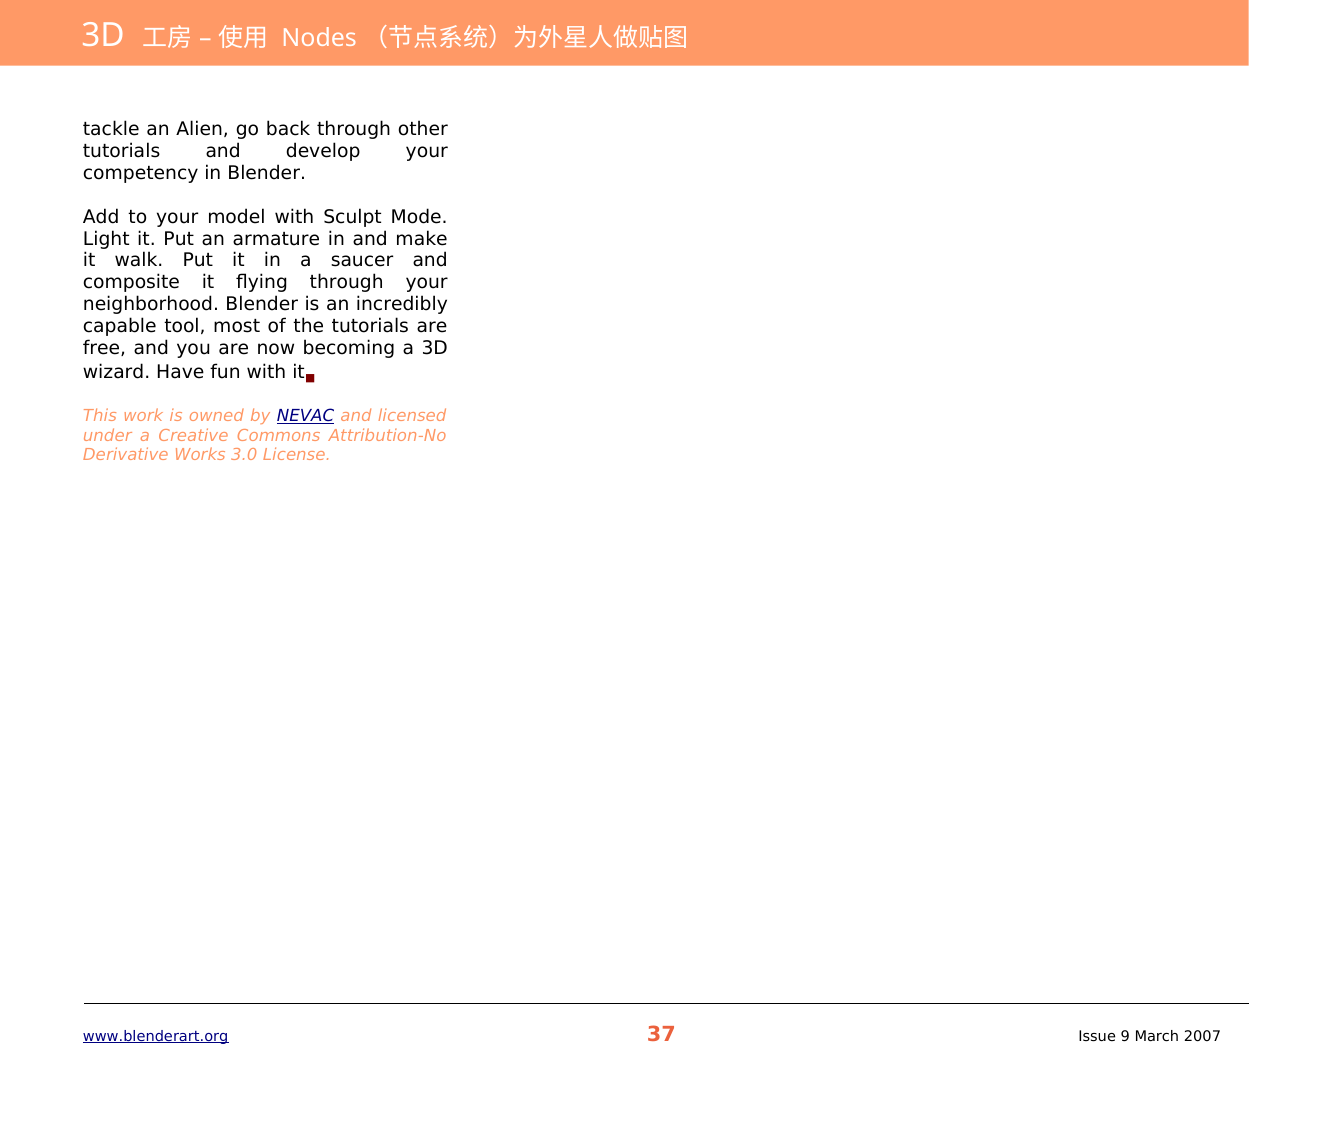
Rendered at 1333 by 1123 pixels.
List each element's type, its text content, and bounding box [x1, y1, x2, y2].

text Add to your model with Sculpt Mode. Light it. Put an armature in and make it walk. Put it in a saucer and composite it flying through your neighborhood. Blender is an incredibly capable tool, most of the tutorials are free, and you are now becoming a 3D wizard. Have fun with it■ [83, 206, 448, 384]
text tackle an Alien, go back through other tutorials and develop your competency in Blender. [83, 118, 448, 184]
text This work is owned by NEVAC and licensed under a Creative Commons Attribution-No Derivative Works 3.0 License. [83, 406, 448, 464]
